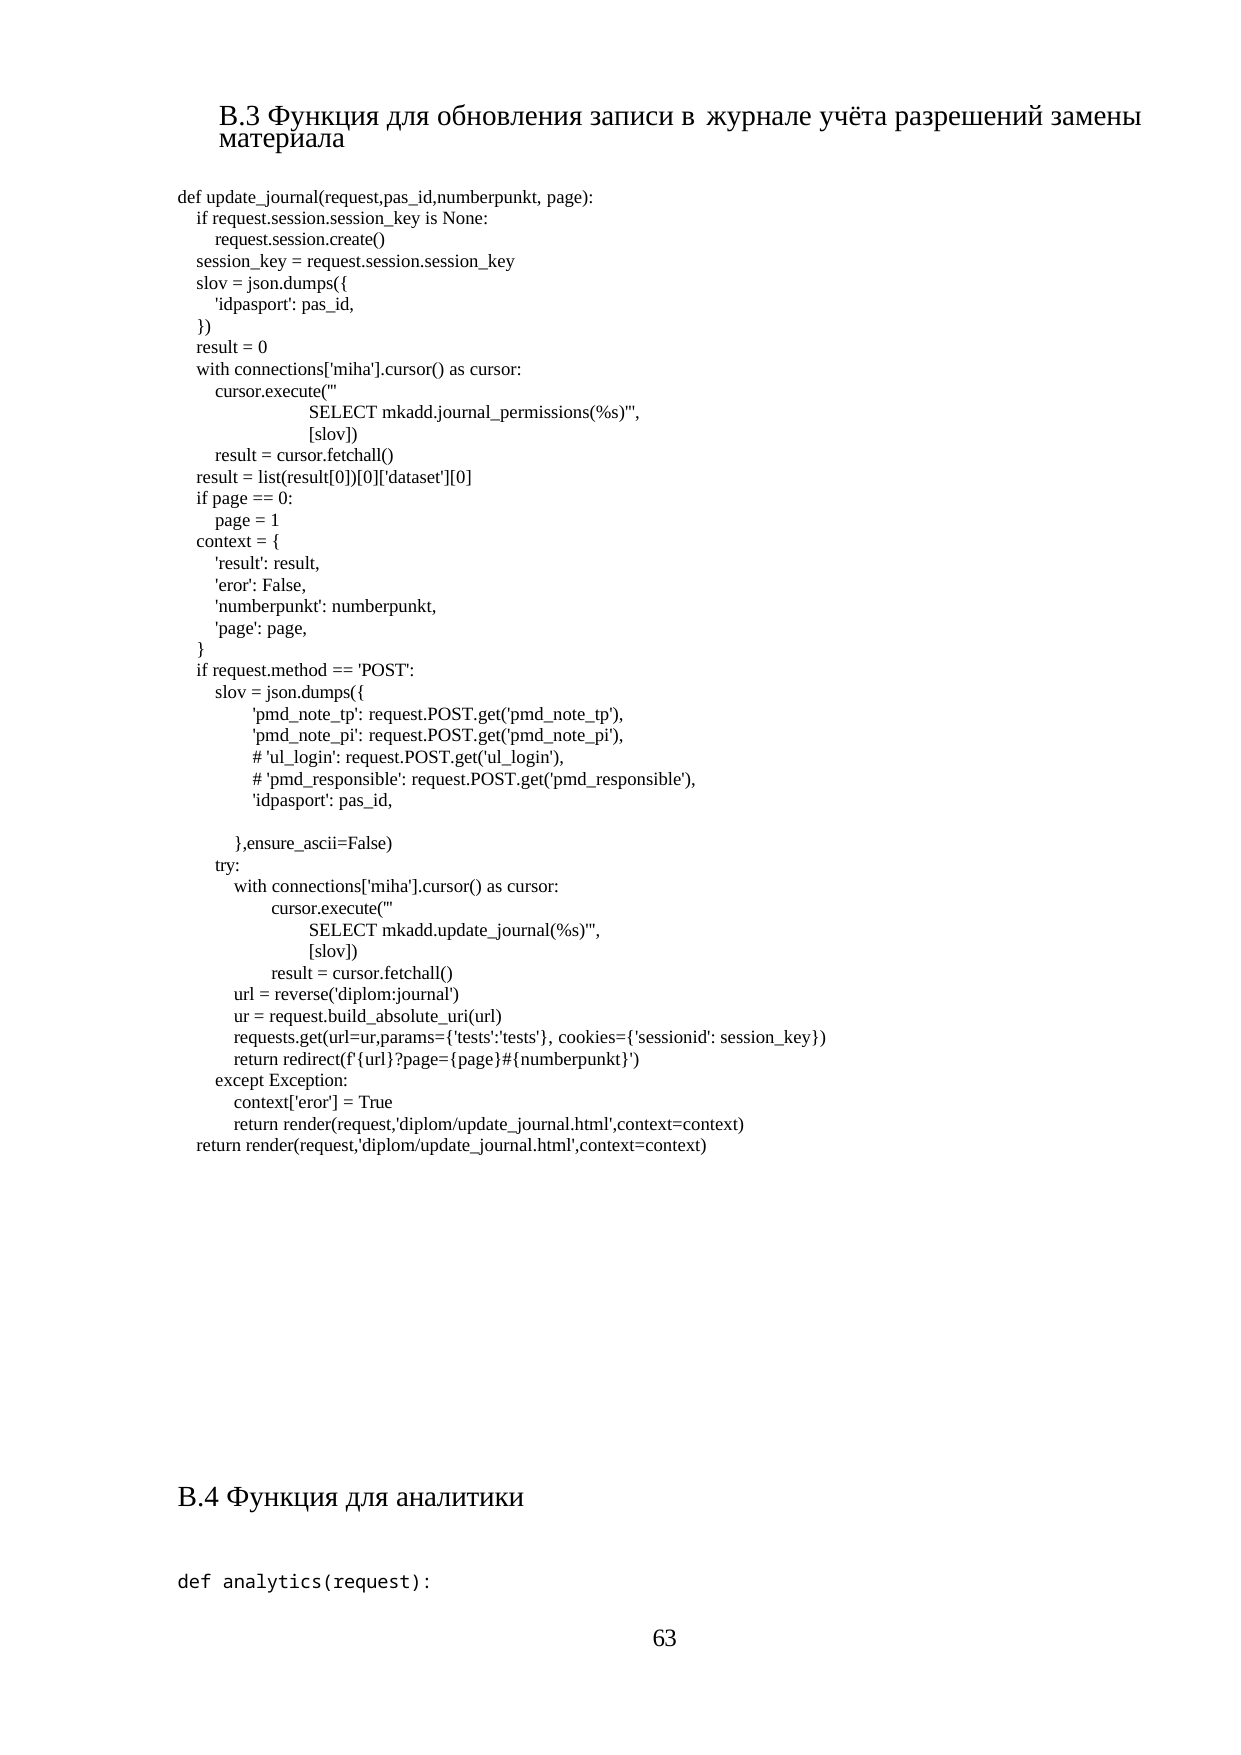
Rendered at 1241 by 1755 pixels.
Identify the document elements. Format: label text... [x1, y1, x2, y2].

text if request.method == 'POST': [196, 660, 1241, 681]
text } [196, 638, 1241, 660]
text return render(request,'diplom/update_journal.html',context=context) return render(request,'diplom/update_journal.html',context=context) [196, 1112, 745, 1156]
text 'result': result, 'eror': False, [215, 552, 320, 595]
text result = cursor.fetchall() url = reverse('diplom:journal') [233, 962, 466, 1005]
text },ensure_ascii=False) try: [215, 832, 404, 875]
text 'idpasport': pas_id, [215, 293, 1241, 315]
text with connections['miha'].cursor() as cursor: cursor.execute(''' [233, 875, 646, 918]
text SELECT mkadd.update_journal(%s)''', [slov]) [308, 918, 601, 962]
text В.3 Функция для обновления записи в журнале учёта разрешений замены материала [219, 108, 1241, 152]
text def analytics(request): [177, 1568, 1241, 1593]
text 'pmd_note_tp': request.POST.get('pmd_note_tp'), 'pmd_note_pi': request.POST.get('pmd_note_pi'), # 'ul_login': request.POST.get('ul_login'), [252, 703, 623, 767]
text result = cursor.fetchall() [215, 444, 1241, 466]
text slov = json.dumps({ [215, 681, 1241, 703]
text }) [196, 315, 1241, 336]
text with connections['miha'].cursor() as cursor: cursor.execute(''' [196, 358, 581, 401]
text 'numberpunkt': numberpunkt, 'page': page, [215, 595, 437, 638]
text except Exception: [215, 1069, 1241, 1091]
text # 'pmd_responsible': request.POST.get('pmd_responsible'), 'idpasport': pas_id, [252, 767, 696, 811]
text def update_journal(request,pas_id,numberpunkt, page): if request.session.session_key is None: [177, 186, 600, 229]
text context['eror'] = True [233, 1091, 1241, 1112]
text result = list(result[0])[0]['dataset'][0] if page == 0: [196, 466, 479, 509]
text ur = request.build_absolute_uri(url) requests.get(url=ur,params={'tests':'tests'}, cookies={'sessionid': session_key}) return redirect(f'{url}?page={page}#{numberpunkt}') [233, 1005, 826, 1069]
text request.session.create() [215, 229, 1241, 250]
text SELECT mkadd.journal_permissions(%s)''', [slov]) [308, 401, 641, 444]
text session_key = request.session.session_key slov = json.dumps({ [196, 250, 533, 293]
text result = 0 [196, 336, 1241, 358]
text В.4 Функция для аналитики [177, 1479, 1241, 1512]
text page = 1 context = { [196, 509, 320, 552]
